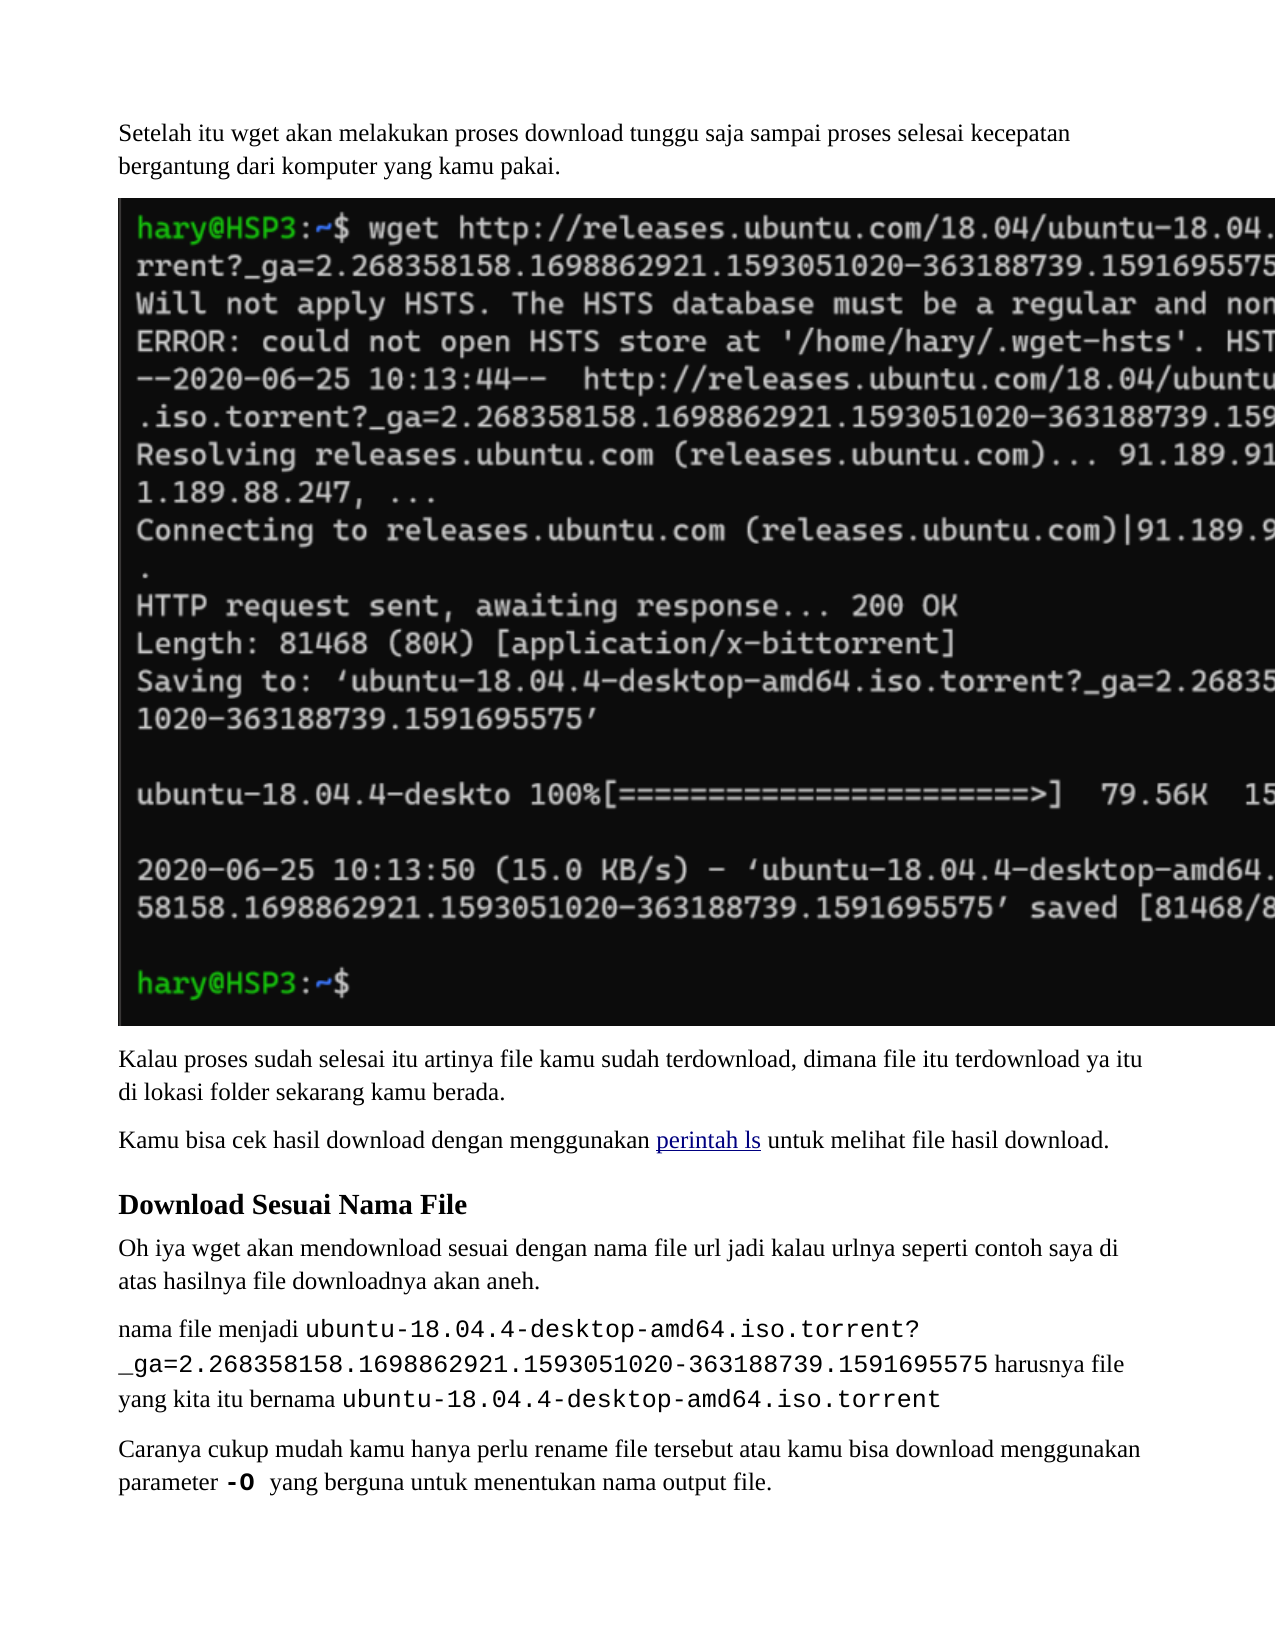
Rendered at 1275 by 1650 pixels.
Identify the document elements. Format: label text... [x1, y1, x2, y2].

subtitle Download Sesuai Nama File [118, 1187, 1157, 1221]
text Kalau proses sudah selesai itu artinya file kamu sudah terdownload, dimana file itu terdownload ya itu di lokasi folder sekarang kamu berada. [118, 1044, 1157, 1106]
text nama file menjadi ubuntu-18.04.4-desktop-amd64.iso.torrent?_ga=2.268358158.1698862921.1593051020-363188739.1591695575 harusnya file yang kita itu bernama ubuntu-18.04.4-desktop-amd64.iso.torrent [118, 1314, 1157, 1415]
picture [118, 198, 1275, 1026]
text Setelah itu wget akan melakukan proses download tunggu saja sampai proses selesai kecepatan bergantung dari komputer yang kamu pakai. [118, 118, 1157, 180]
text Oh iya wget akan mendownload sesuai dengan nama file url jadi kalau urlnya seperti contoh saya di atas hasilnya file downloadnya akan aneh. [118, 1233, 1157, 1295]
text Kamu bisa cek hasil download dengan menggunakan perintah ls untuk melihat file hasil download. [118, 1125, 1157, 1153]
text Caranya cukup mudah kamu hanya perlu rename file tersebut atau kamu bisa download menggunakan parameter -O yang berguna untuk menentukan nama output file. [118, 1434, 1157, 1498]
